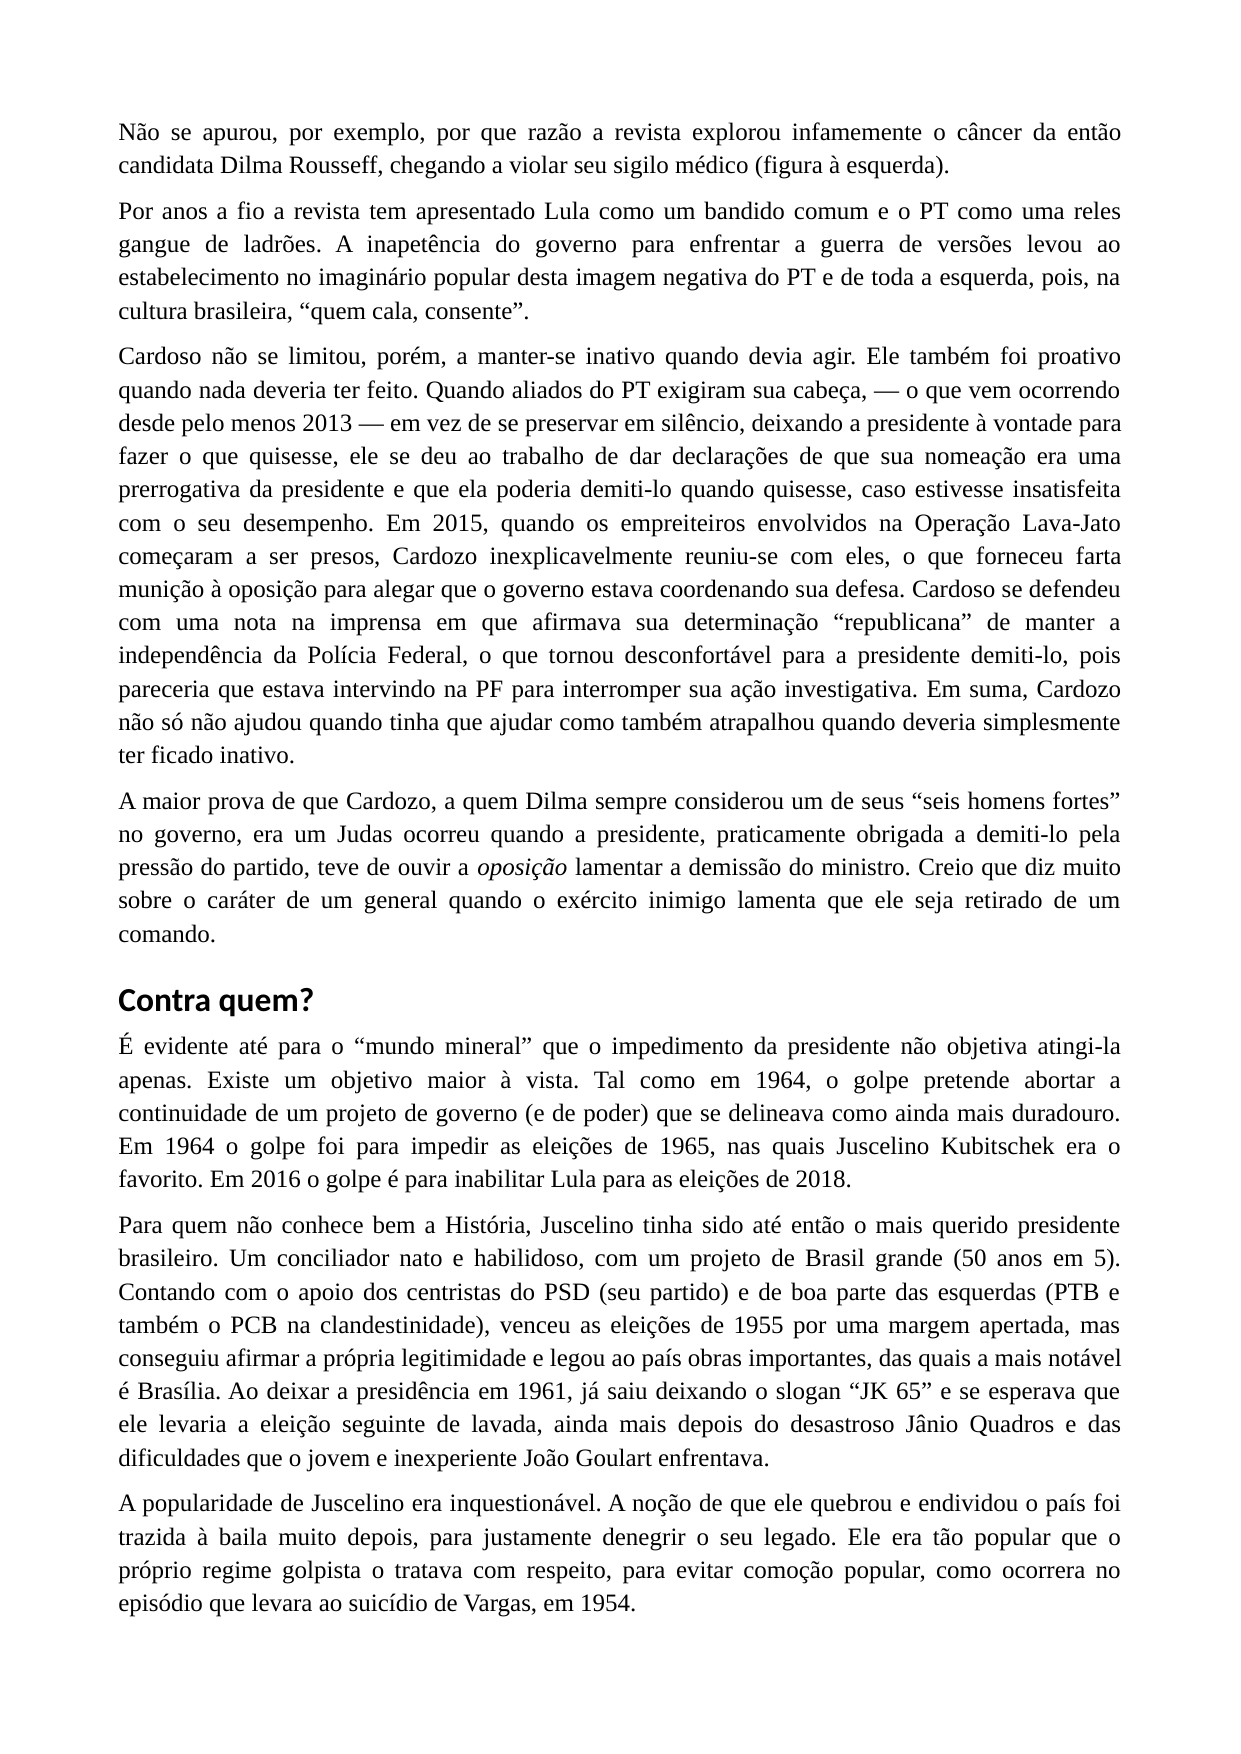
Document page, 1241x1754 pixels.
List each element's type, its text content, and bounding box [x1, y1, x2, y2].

text É evidente até para o “mundo mineral” que o impedimento da presidente não objetiva atingi-la apenas. Existe um objetivo maior à vista. Tal como em 1964, o golpe pretende abortar a continuidade de um projeto de governo (e de poder) que se delineava como ainda mais duradouro. Em 1964 o golpe foi para impedir as eleições de 1965, nas quais Juscelino Kubitschek era o favorito. Em 2016 o golpe é para inabilitar Lula para as eleições de 2018. [118, 1032, 1122, 1193]
text Por anos a fio a revista tem apresentado Lula como um bandido comum e o PT como uma reles gangue de ladrões. A inapetência do governo para enfrentar a guerra de versões levou ao estabelecimento no imaginário popular desta imagem negativa do PT e de toda a esquerda, pois, na cultura brasileira, “quem cala, consente”. [118, 197, 1122, 324]
subtitle Contra quem? [118, 986, 1122, 1020]
text A maior prova de que Cardozo, a quem Dilma sempre considerou um de seus “seis homens fortes” no governo, era um Judas ocorreu quando a presidente, praticamente obrigada a demiti-lo pela pressão do partido, teve de ouvir a oposição lamentar a demissão do ministro. Creio que diz muito sobre o caráter de um general quando o exército inimigo lamenta que ele seja retirado de um comando. [118, 787, 1122, 948]
text Para quem não conhece bem a História, Juscelino tinha sido até então o mais querido presidente brasileiro. Um conciliador nato e habilidoso, com um projeto de Brasil grande (50 anos em 5). Contando com o apoio dos centristas do PSD (seu partido) e de boa parte das esquerdas (PTB e também o PCB na clandestinidade), venceu as eleições de 1955 por uma margem apertada, mas conseguiu afirmar a própria legitimidade e legou ao país obras importantes, das quais a mais notável é Brasília. Ao deixar a presidência em 1961, já saiu deixando o slogan “JK 65” e se esperava que ele levaria a eleição seguinte de lavada, ainda mais depois do desastroso Jânio Quadros e das dificuldades que o jovem e inexperiente João Goulart enfrentava. [118, 1211, 1122, 1471]
text A popularidade de Juscelino era inquestionável. A noção de que ele quebrou e endividou o país foi trazida à baila muito depois, para justamente denegrir o seu legado. Ele era tão popular que o próprio regime golpista o tratava com respeito, para evitar comoção popular, como ocorrera no episódio que levara ao suicídio de Vargas, em 1954. [118, 1489, 1122, 1617]
text Cardoso não se limitou, porém, a manter-se inativo quando devia agir. Ele também foi proativo quando nada deveria ter feito. Quando aliados do PT exigiram sua cabeça, — o que vem ocorrendo desde pelo menos 2013 — em vez de se preservar em silêncio, deixando a presidente à vontade para fazer o que quisesse, ele se deu ao trabalho de dar declarações de que sua nomeação era uma prerrogativa da presidente e que ela poderia demiti-lo quando quisesse, caso estivesse insatisfeita com o seu desempenho. Em 2015, quando os empreiteiros envolvidos na Operação Lava-Jato começaram a ser presos, Cardozo inexplicavelmente reuniu-se com eles, o que forneceu farta munição à oposição para alegar que o governo estava coordenando sua defesa. Cardoso se defendeu com uma nota na imprensa em que afirmava sua determinação “republicana” de manter a independência da Polícia Federal, o que tornou desconfortável para a presidente demiti-lo, pois pareceria que estava intervindo na PF para interromper sua ação investigativa. Em suma, Cardozo não só não ajudou quando tinha que ajudar como também atrapalhou quando deveria simplesmente ter ficado inativo. [118, 342, 1122, 769]
text Não se apurou, por exemplo, por que razão a revista explorou infamemente o câncer da então candidata Dilma Rousseff, chegando a violar seu sigilo médico (figura à esquerda). [118, 118, 1122, 179]
